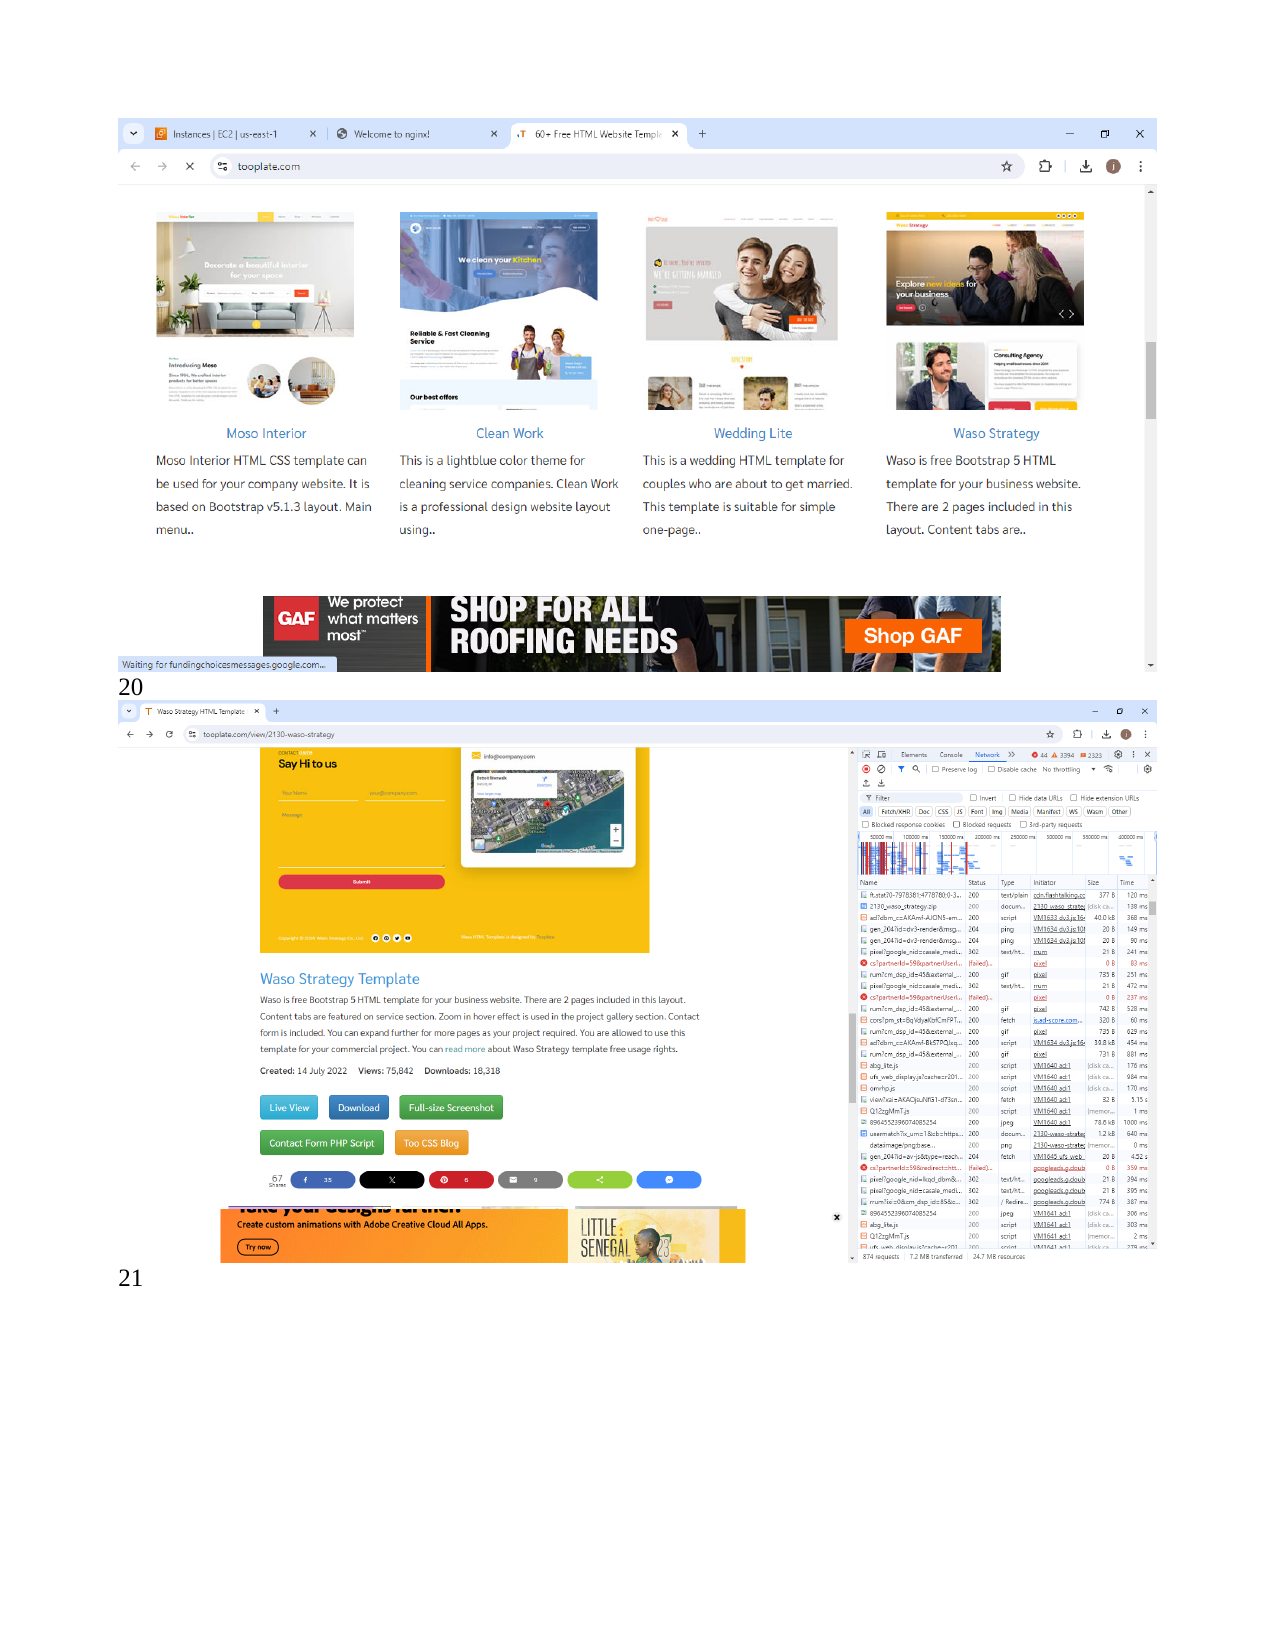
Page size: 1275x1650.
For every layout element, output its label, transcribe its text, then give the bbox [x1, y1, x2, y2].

text 21 [118, 1263, 1157, 1292]
picture [118, 118, 1157, 672]
picture [118, 700, 1157, 1263]
text 20 [118, 672, 1157, 700]
